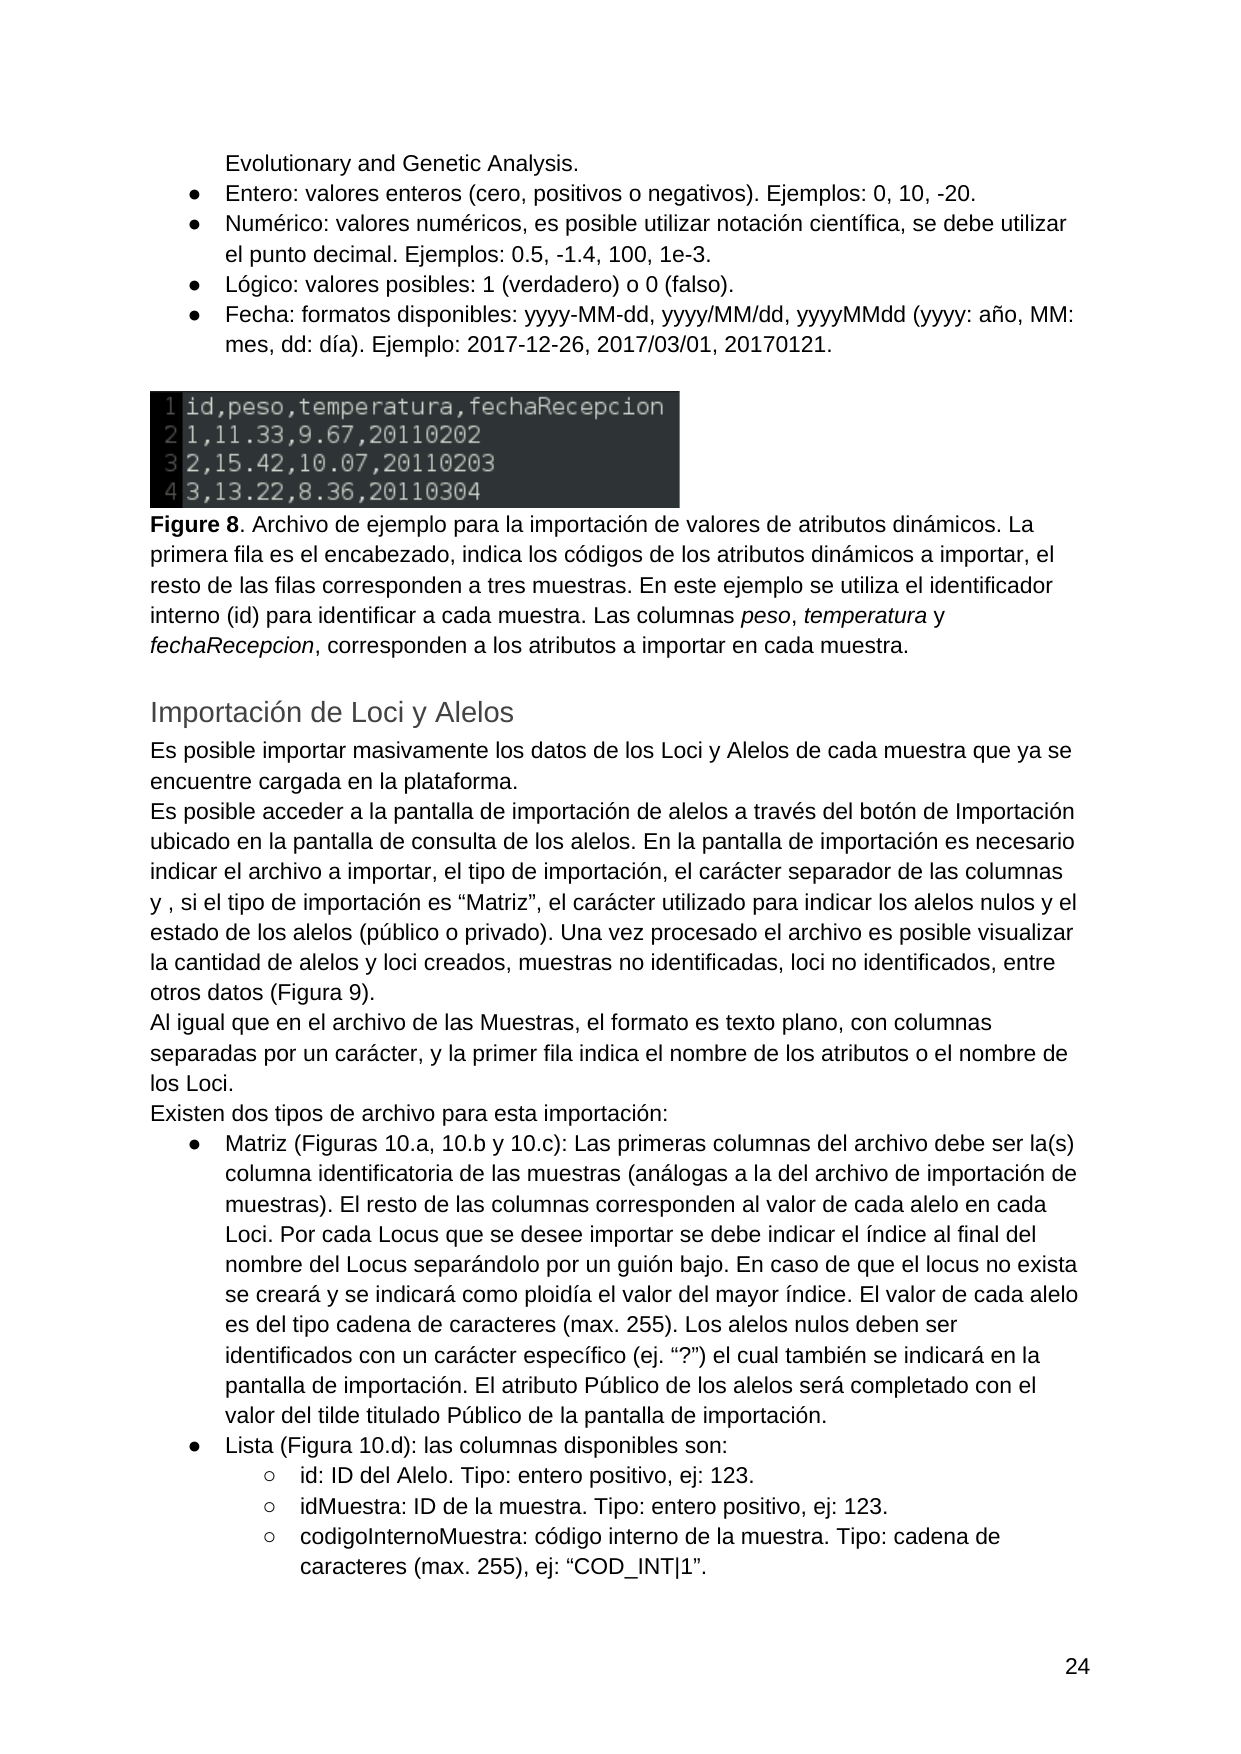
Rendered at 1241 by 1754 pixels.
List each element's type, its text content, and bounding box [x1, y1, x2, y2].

text Figure 8. Archivo de ejemplo para la importación de valores de atributos dinámicos. La primera fila es el encabezado, indica los códigos de los atributos dinámicos a importar, el resto de las filas corresponden a tres muestras. En este ejemplo se utiliza el identificador interno (id) para identificar a cada muestra. Las columnas peso, temperatura y fechaRecepcion, corresponden a los atributos a importar en cada muestra. [150, 511, 1090, 658]
text Al igual que en el archivo de las Muestras, el formato es texto plano, con columnas separadas por un carácter, y la primer fila indica el nombre de los atributos o el nombre de los Loci. [150, 1009, 1090, 1096]
list idMuestra: ID de la muestra. Tipo: entero positivo, ej: 123. [262, 1493, 1090, 1519]
list codigoInternoMuestra: código interno de la muestra. Tipo: cadena de caracteres (max. 255), ej: “COD_INT|1”. [262, 1523, 1090, 1579]
list id: ID del Alelo. Tipo: entero positivo, ej: 123. [262, 1462, 1090, 1489]
text Existen dos tipos de archivo para esta importación: [150, 1100, 1090, 1126]
text Es posible importar masivamente los datos de los Loci y Alelos de cada muestra que ya se encuentre cargada en la plataforma. [150, 737, 1090, 794]
list Evolutionary and Genetic Analysis. [187, 150, 1090, 176]
list Lista (Figura 10.d): las columnas disponibles son: [187, 1432, 1090, 1458]
subtitle Importación de Loci y Alelos [150, 696, 1090, 729]
picture [150, 391, 680, 508]
list Matriz (Figuras 10.a, 10.b y 10.c): Las primeras columnas del archivo debe ser la(s) columna identificatoria de las muestras (análogas a la del archivo de importación de muestras). El resto de las columnas corresponden al valor de cada alelo en cada Loci. Por cada Locus que se desee importar se debe indicar el índice al final del nombre del Locus separándolo por un guión bajo. En caso de que el locus no exista se creará y se indicará como ploidía el valor del mayor índice. El valor de cada alelo es del tipo cadena de caracteres (max. 255). Los alelos nulos deben ser identificados con un carácter específico (ej. “?”) el cual también se indicará en la pantalla de importación. El atributo Público de los alelos será completado con el valor del tilde titulado Público de la pantalla de importación. [187, 1130, 1090, 1428]
list Fecha: formatos disponibles: yyyy-MM-dd, yyyy/MM/dd, yyyyMMdd (yyyy: año, MM: mes, dd: día). Ejemplo: 2017-12-26, 2017/03/01, 20170121. [187, 301, 1090, 358]
list Lógico: valores posibles: 1 (verdadero) o 0 (falso). [187, 271, 1090, 297]
list Numérico: valores numéricos, es posible utilizar notación científica, se debe utilizar el punto decimal. Ejemplos: 0.5, -1.4, 100, 1e-3. [187, 210, 1090, 267]
list Entero: valores enteros (cero, positivos o negativos). Ejemplos: 0, 10, -20. [187, 180, 1090, 207]
text Es posible acceder a la pantalla de importación de alelos a través del botón de Importación ubicado en la pantalla de consulta de los alelos. En la pantalla de importación es necesario indicar el archivo a importar, el tipo de importación, el carácter separador de las columnas y , si el tipo de importación es “Matriz”, el carácter utilizado para indicar los alelos nulos y el estado de los alelos (público o privado). Una vez procesado el archivo es posible visualizar la cantidad de alelos y loci creados, muestras no identificadas, loci no identificados, entre otros datos (Figura 9). [150, 798, 1090, 1005]
